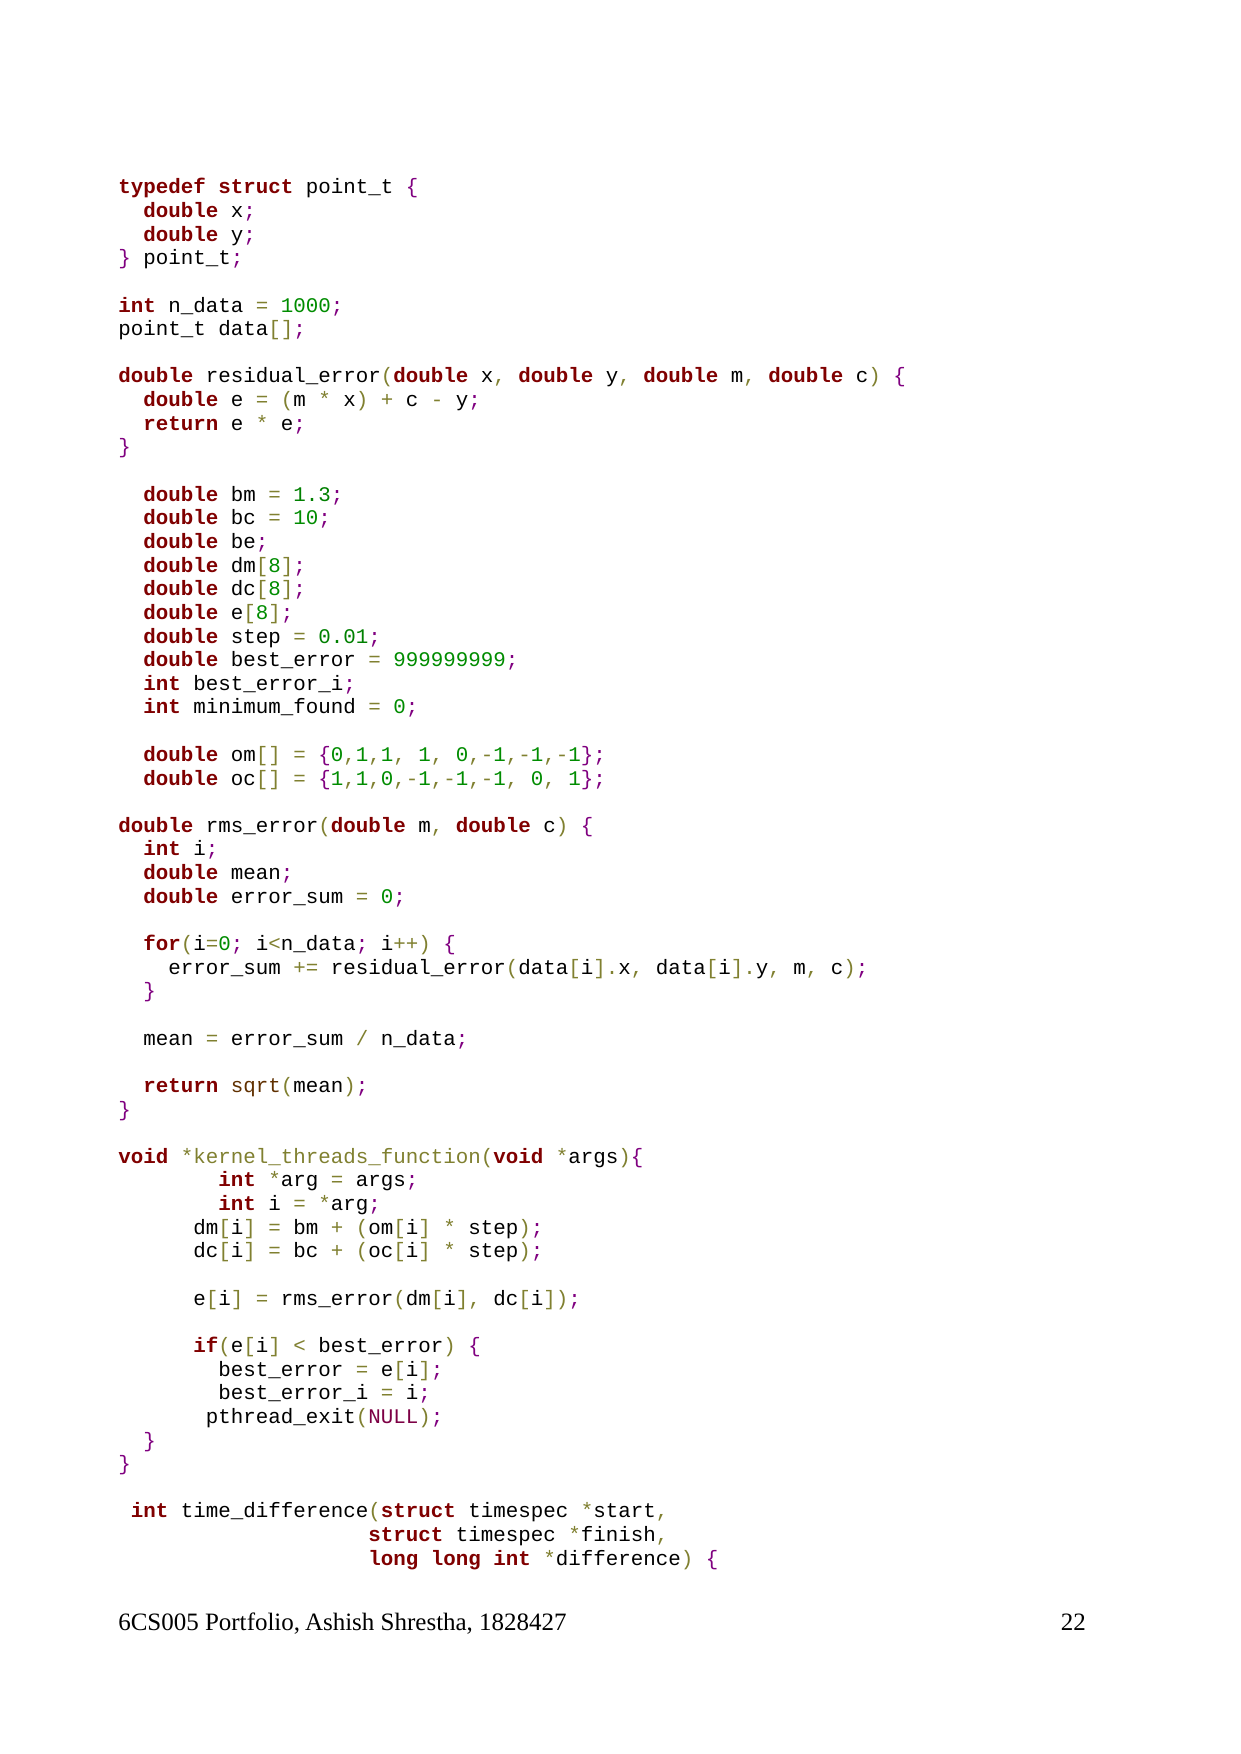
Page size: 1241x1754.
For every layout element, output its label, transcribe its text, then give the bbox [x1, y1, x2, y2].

text double oc[] = {1,1,0,-1,-1,-1, 0, 1}; [118, 767, 1122, 791]
text double x; [118, 200, 1122, 224]
text point_t data[]; [118, 318, 1122, 342]
text double y; [118, 224, 1122, 247]
text struct timespec *finish, [118, 1524, 1122, 1548]
text double e = (m * x) + c - y; [118, 389, 1122, 413]
text double bc = 10; [118, 507, 1122, 531]
text long long int *difference) { [118, 1548, 1122, 1571]
text double rms_error(double m, double c) { [118, 815, 1122, 838]
text } [118, 1429, 1122, 1453]
text e[i] = rms_error(dm[i], dc[i]); [118, 1288, 1122, 1311]
text } [118, 980, 1122, 1004]
text double residual_error(double x, double y, double m, double c) { [118, 366, 1122, 389]
text } point_t; [118, 247, 1122, 271]
text double mean; [118, 862, 1122, 886]
text int i; [118, 838, 1122, 862]
text typedef struct point_t { [118, 176, 1122, 200]
text } [118, 1098, 1122, 1122]
text double dc[8]; [118, 578, 1122, 602]
text double step = 0.01; [118, 626, 1122, 649]
text double om[] = {0,1,1, 1, 0,-1,-1,-1}; [118, 744, 1122, 767]
text int *arg = args; [118, 1169, 1122, 1193]
text best_error = e[i]; [118, 1359, 1122, 1382]
text best_error_i = i; [118, 1382, 1122, 1406]
text } [118, 1453, 1122, 1477]
text int n_data = 1000; [118, 294, 1122, 318]
text double e[8]; [118, 602, 1122, 626]
text int time_difference(struct timespec *start, [118, 1501, 1122, 1524]
text dm[i] = bm + (om[i] * step); [118, 1217, 1122, 1240]
text int best_error_i; [118, 673, 1122, 697]
text return sqrt(mean); [118, 1075, 1122, 1098]
text void *kernel_threads_function(void *args){ [118, 1146, 1122, 1169]
text double bm = 1.3; [118, 484, 1122, 507]
text pthread_exit(NULL); [118, 1406, 1122, 1429]
text double dm[8]; [118, 555, 1122, 578]
text if(e[i] < best_error) { [118, 1335, 1122, 1359]
text mean = error_sum / n_data; [118, 1028, 1122, 1051]
text int i = *arg; [118, 1193, 1122, 1217]
text double error_sum = 0; [118, 886, 1122, 909]
text double best_error = 999999999; [118, 649, 1122, 673]
text return e * e; [118, 413, 1122, 436]
text } [118, 436, 1122, 460]
text double be; [118, 531, 1122, 555]
text for(i=0; i<n_data; i++) { [118, 933, 1122, 957]
text dc[i] = bc + (oc[i] * step); [118, 1240, 1122, 1264]
text int minimum_found = 0; [118, 697, 1122, 720]
text error_sum += residual_error(data[i].x, data[i].y, m, c); [118, 957, 1122, 980]
